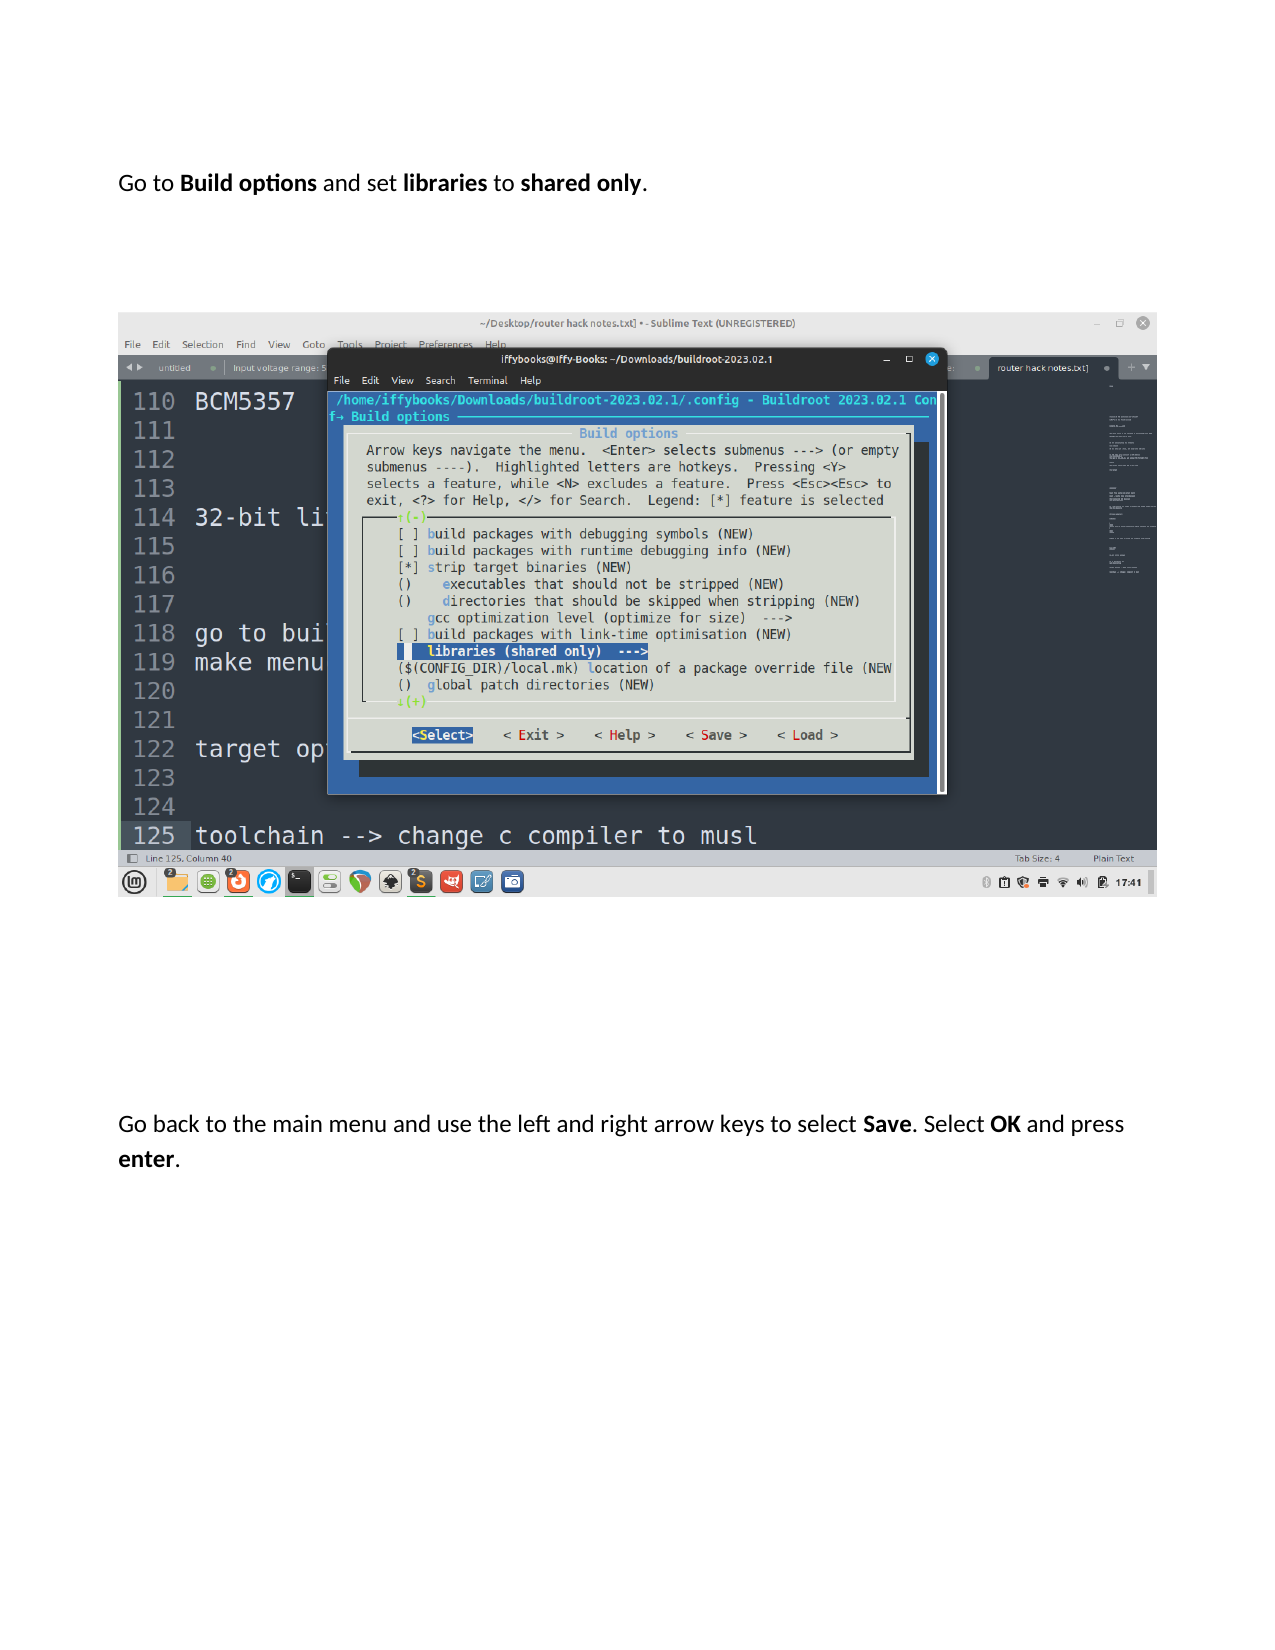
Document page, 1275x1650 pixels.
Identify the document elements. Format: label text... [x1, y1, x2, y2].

picture [118, 312, 1157, 897]
text Go back to the main menu and use the left and right arrow keys to select Save. Select OK and press enter. [118, 1108, 1157, 1174]
text Go to Build options and set libraries to shared only. [118, 167, 1157, 197]
